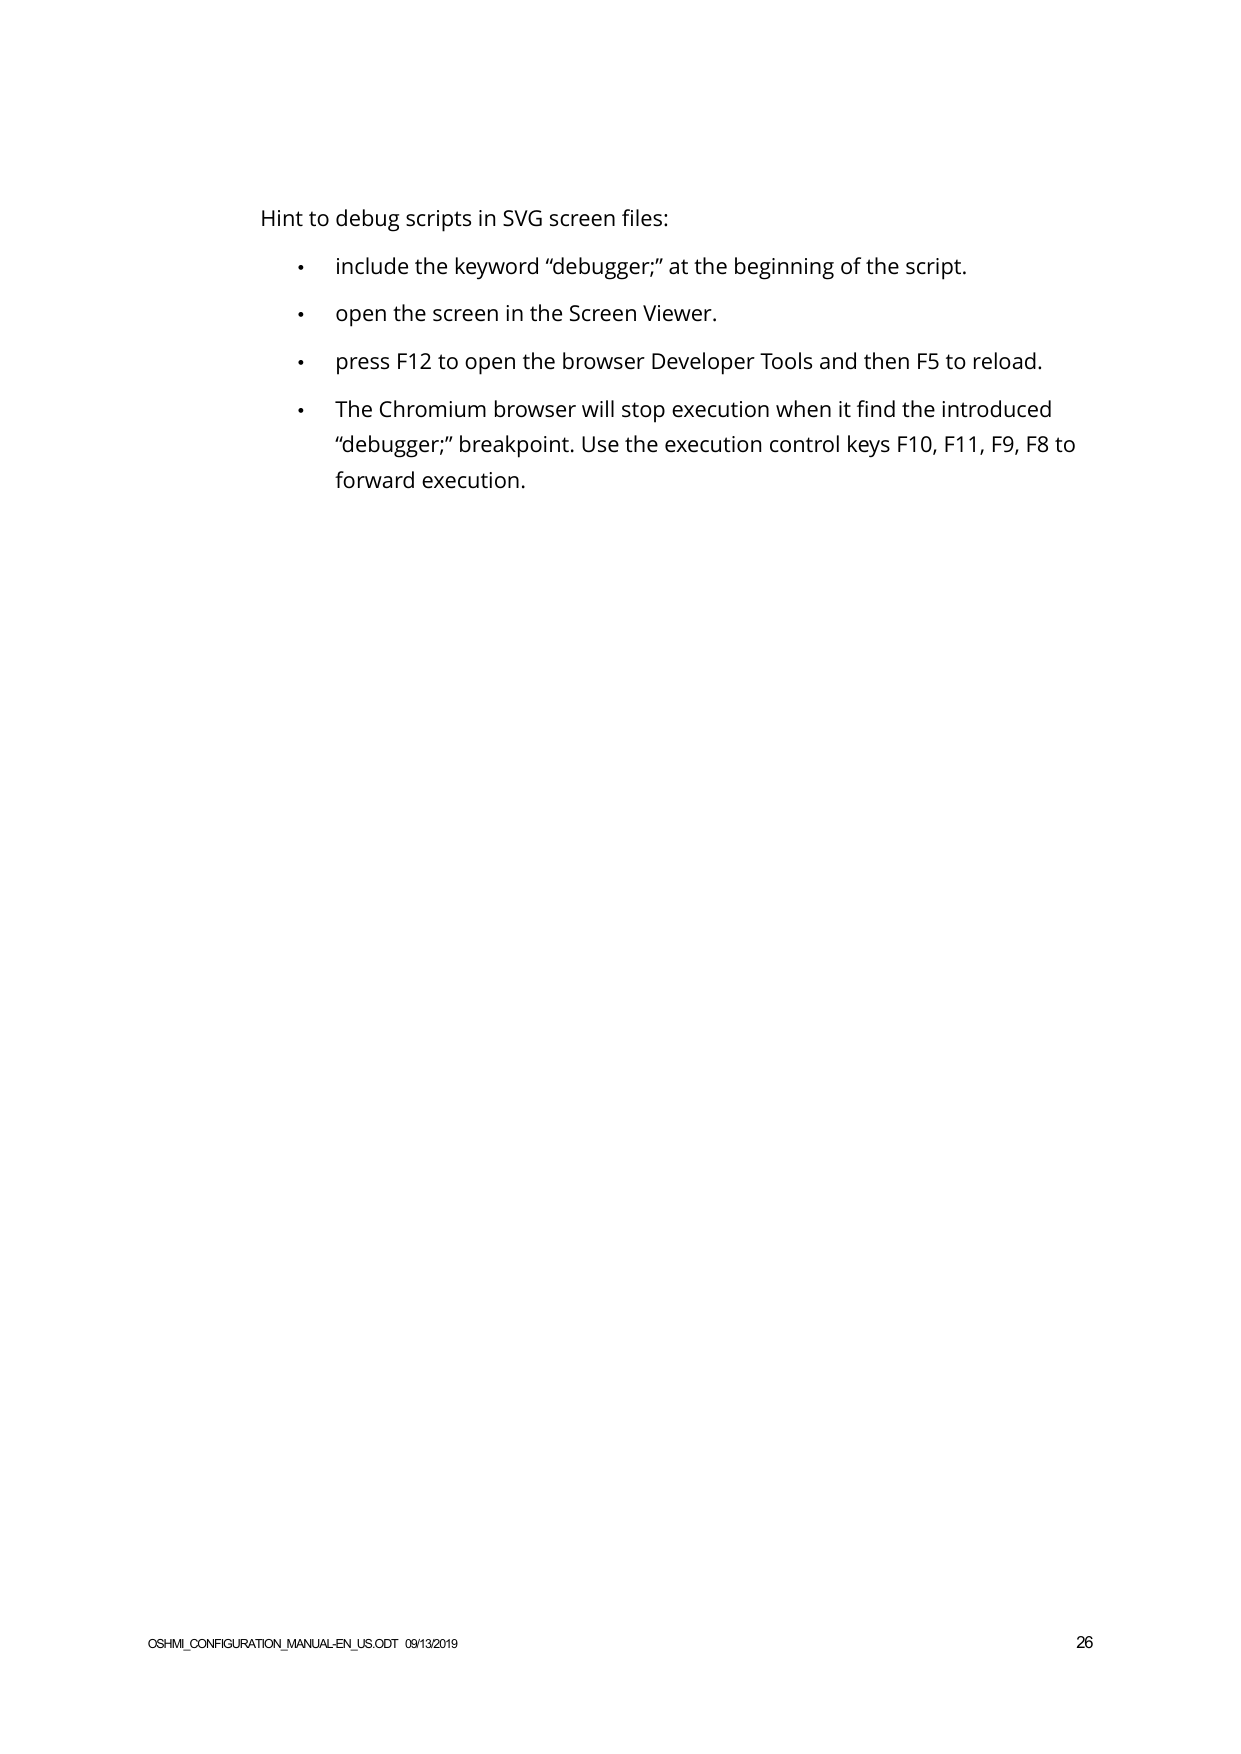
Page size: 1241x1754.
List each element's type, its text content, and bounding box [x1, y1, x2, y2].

list The Chromium browser will stop execution when it find the introduced “debugger;” breakpoint. Use the execution control keys F10, F11, F9, F8 to forward execution. [298, 394, 1093, 495]
list open the screen in the Screen Viewer. [298, 298, 1093, 328]
list include the keyword “debugger;” at the beginning of the script. [298, 251, 1093, 280]
list press F12 to open the browser Developer Tools and then F5 to reload. [298, 346, 1093, 376]
text Hint to debug scripts in SVG screen files: [260, 203, 1093, 233]
